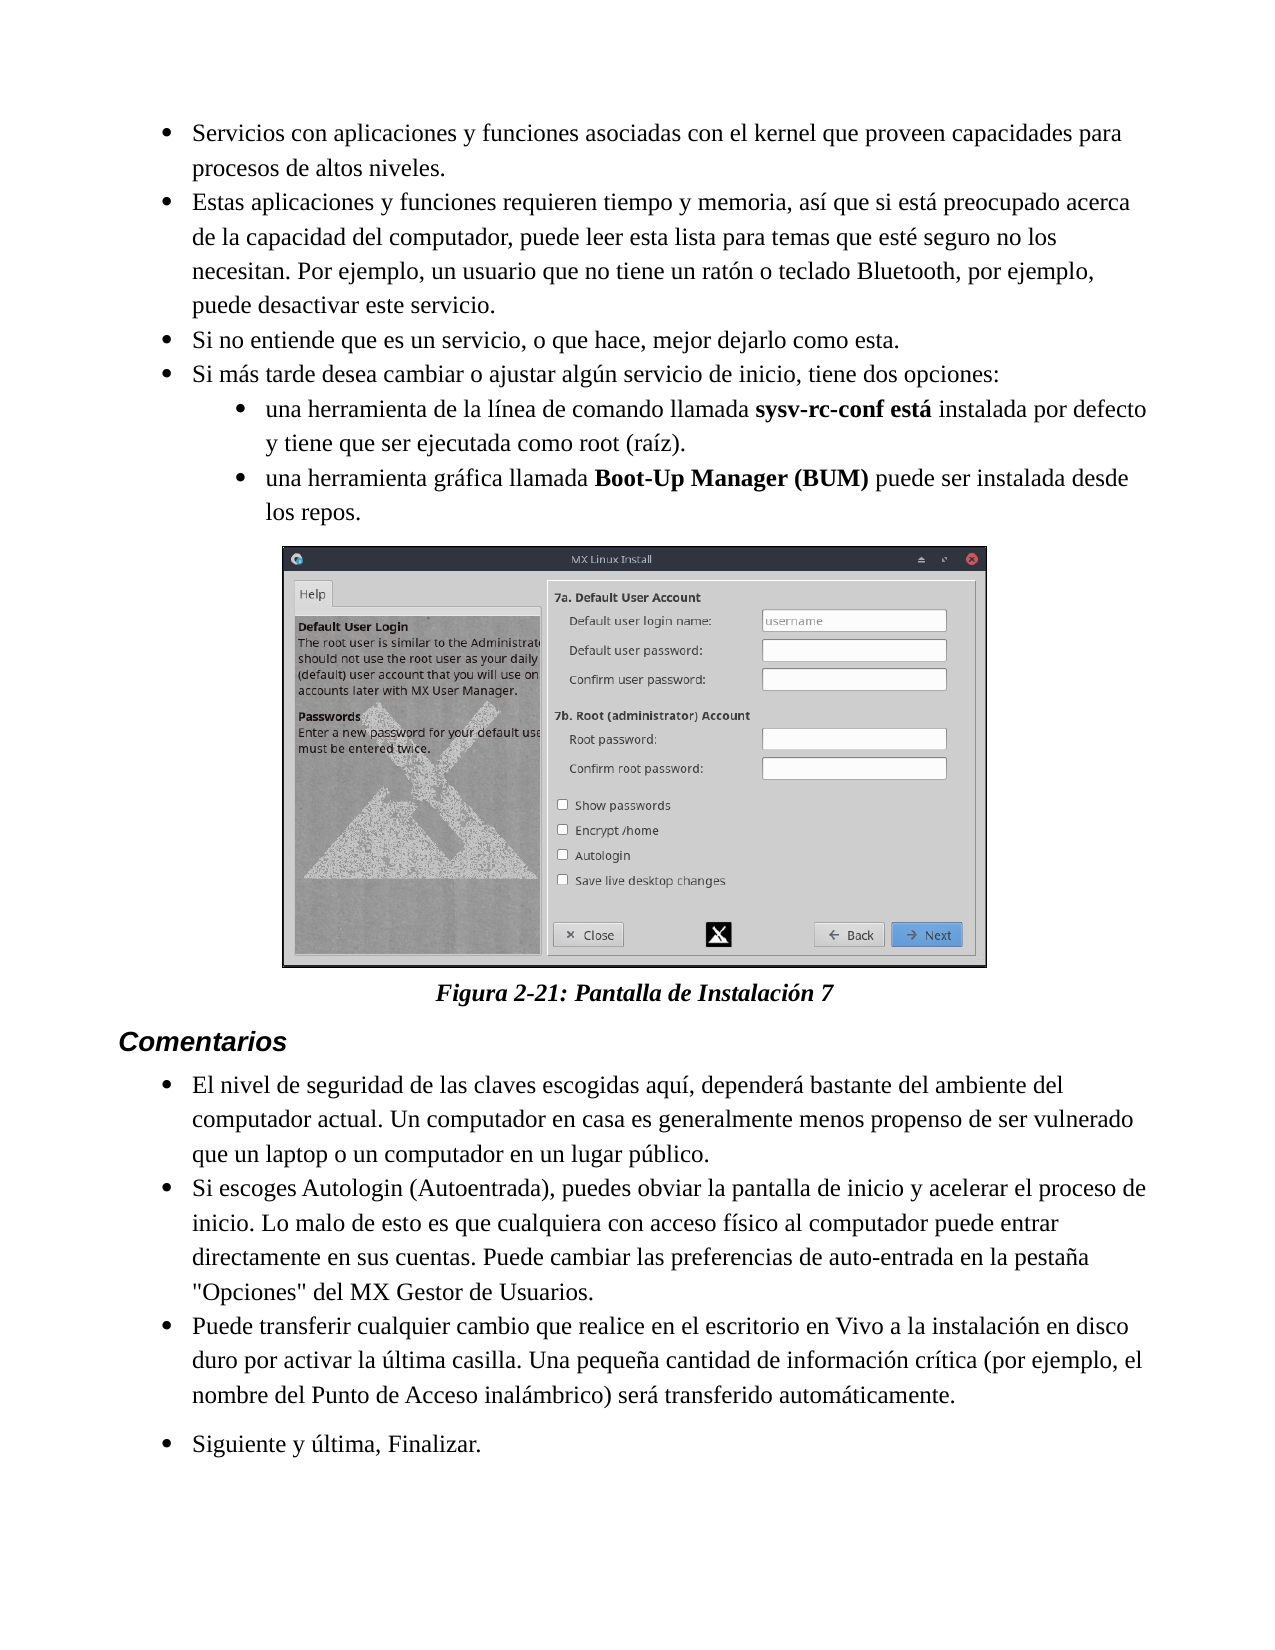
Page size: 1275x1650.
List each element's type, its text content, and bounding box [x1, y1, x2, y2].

list El nivel de seguridad de las claves escogidas aquí, dependerá bastante del ambiente del computador actual. Un computador en casa es generalmente menos propenso de ser vulnerado que un laptop o un computador en un lugar público. [162, 1070, 1157, 1167]
list Puede transferir cualquier cambio que realice en el escritorio en Vivo a la instalación en disco duro por activar la última casilla. Una pequeña cantidad de información crítica (por ejemplo, el nombre del Punto de Acceso inalámbrico) será transferido automáticamente. [162, 1311, 1157, 1409]
subtitle Comentarios [118, 1025, 1157, 1057]
list Estas aplicaciones y funciones requieren tiempo y memoria, así que si está preocupado acerca de la capacidad del computador, puede leer esta lista para temas que esté seguro no los necesitan. Por ejemplo, un usuario que no tiene un ratón o teclado Bluetooth, por ejemplo, puede desactivar este servicio. [162, 187, 1157, 319]
list Servicios con aplicaciones y funciones asociadas con el kernel que proveen capacidades para procesos de altos niveles. [162, 118, 1157, 181]
text Figura 2-21: Pantalla de Instalación 7 [118, 546, 1157, 1007]
list Si escoges Autologin (Autoentrada), puedes obviar la pantalla de inicio y acelerar el proceso de inicio. Lo malo de esto es que cualquiera con acceso físico al computador puede entrar directamente en sus cuentas. Puede cambiar las preferencias de auto-entrada en la pestaña "Opciones" del MX Gestor de Usuarios. [162, 1173, 1157, 1305]
list Si no entiende que es un servicio, o que hace, mejor dejarlo como esta. [162, 325, 1157, 354]
list una herramienta de la línea de comando llamada sysv-rc-conf está instalada por defecto y tiene que ser ejecutada como root (raíz). [236, 394, 1157, 457]
picture [283, 547, 986, 967]
list Si más tarde desea cambiar o ajustar algún servicio de inicio, tiene dos opciones: [162, 359, 1157, 388]
list Siguiente y última, Finalizar. [162, 1429, 1157, 1458]
list una herramienta gráfica llamada Boot-Up Manager (BUM) puede ser instalada desde los repos. [236, 463, 1157, 526]
